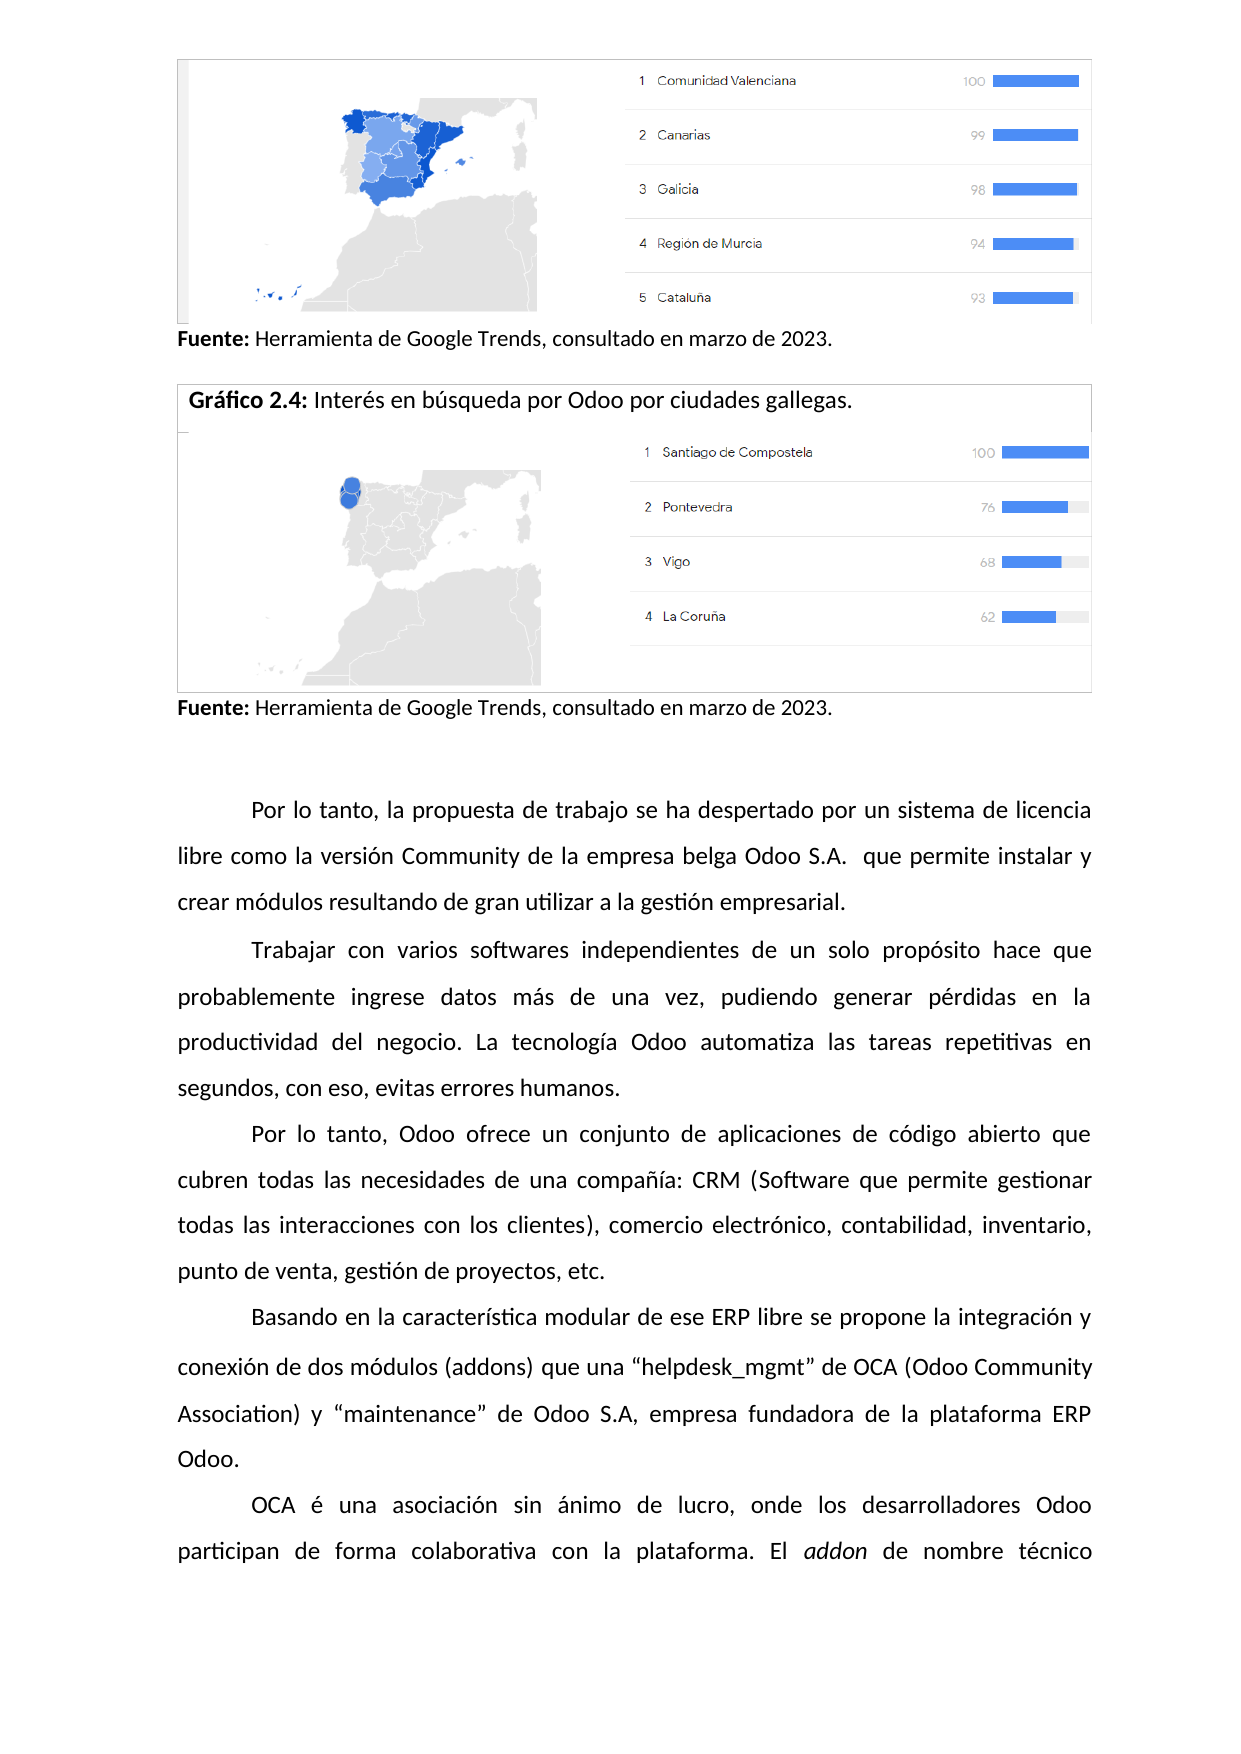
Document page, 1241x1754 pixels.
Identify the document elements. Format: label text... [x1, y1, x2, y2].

text Fuente: Herramienta de Google Trends, consultado en marzo de 2023. [177, 324, 1093, 352]
text Por lo tanto, Odoo ofrece un conjunto de aplicaciones de código abierto que cubren todas las necesidades de una compañía: CRM (Software que permite gestionar todas las interacciones con los clientes), comercio electrónico, contabilidad, inventario, punto de venta, gestión de proyectos, etc. [177, 1118, 1093, 1286]
table_cell [178, 433, 188, 692]
table_cell [178, 60, 188, 323]
text OCA é una asociación sin ánimo de lucro, onde los desarrolladores Odoo participan de forma colaborativa con la plataforma. El addon de nombre técnico [177, 1489, 1093, 1565]
text Por lo tanto, la propuesta de trabajo se ha despertado por un sistema de licencia libre como la versión Community de la empresa belga Odoo S.A. que permite instalar y crear módulos resultando de gran utilizar a la gestión empresarial. [177, 794, 1093, 916]
table_header Gráfico 2.4: Interés en búsqueda por Odoo por ciudades gallegas. [178, 385, 1091, 432]
text Basando en la característica modular de ese ERP libre se propone la integración y conexión de dos módulos (addons) que una “helpdesk_mgmt” de OCA (Odoo Community Association) y “maintenance” de Odoo S.A, empresa fundadora de la plataforma ERP Odoo. [177, 1301, 1093, 1474]
text Trabajar con varios softwares independientes de un solo propósito hace que probablemente ingrese datos más de una vez, pudiendo generar pérdidas en la productividad del negocio. La tecnología Odoo automatiza las tareas repetitivas en segundos, con eso, evitas errores humanos. [177, 932, 1093, 1103]
text Fuente: Herramienta de Google Trends, consultado en marzo de 2023. [177, 693, 1093, 721]
